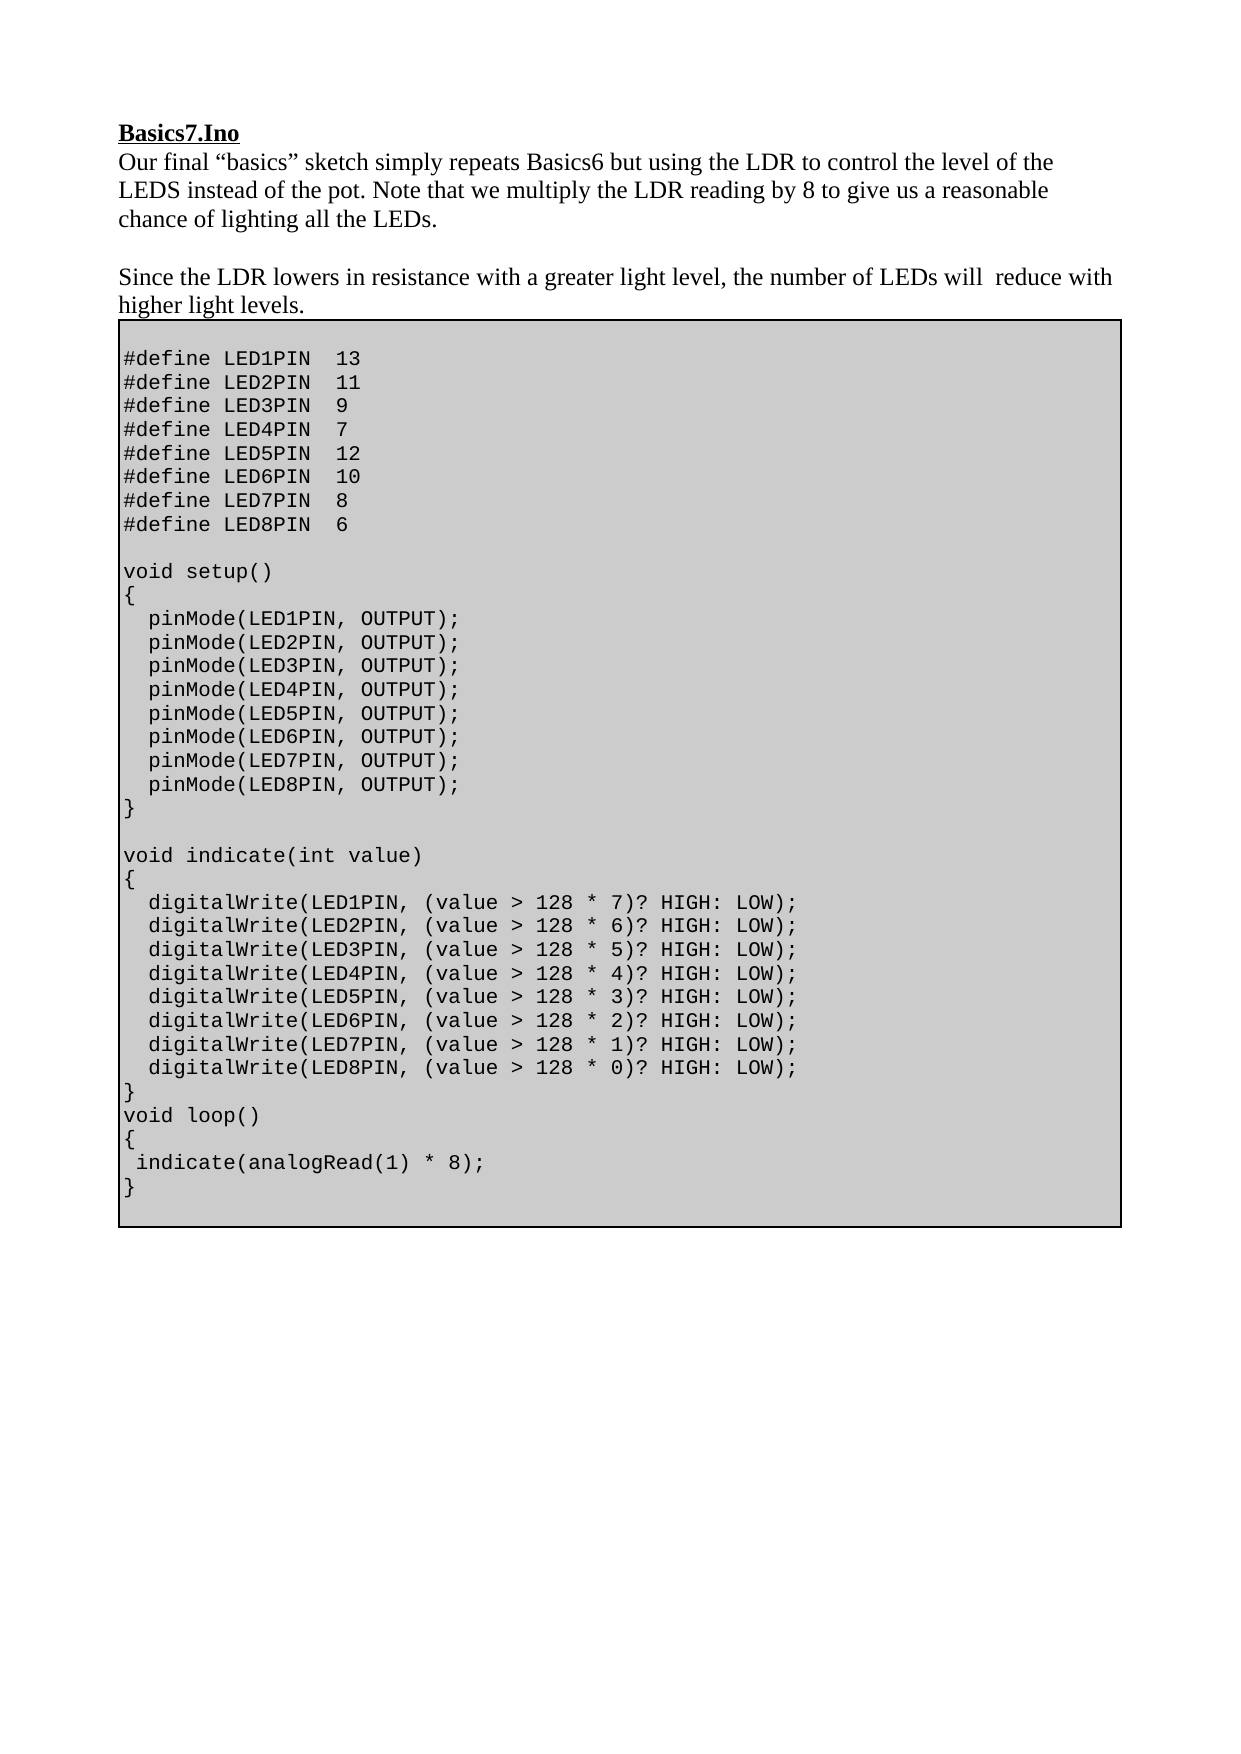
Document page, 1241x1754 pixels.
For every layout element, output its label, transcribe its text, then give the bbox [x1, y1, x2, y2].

text digitalWrite(LED7PIN, (value > 128 * 1)? HIGH: LOW); [120, 1029, 1120, 1052]
text { [120, 1123, 1120, 1147]
text } [120, 792, 1120, 816]
text Since the LDR lowers in resistance with a greater light level, the number of LEDs will reduce with higher light levels. [118, 262, 1122, 319]
text void indicate(int value) [120, 839, 1120, 863]
text digitalWrite(LED6PIN, (value > 128 * 2)? HIGH: LOW); [120, 1005, 1120, 1029]
text indicate(analogRead(1) * 8); [120, 1147, 1120, 1171]
text pinMode(LED6PIN, OUTPUT); [120, 721, 1120, 745]
text void setup() [120, 556, 1120, 579]
text #define LED5PIN 12 [120, 438, 1120, 461]
text #define LED8PIN 6 [120, 508, 1120, 532]
text void loop() [120, 1100, 1120, 1123]
text pinMode(LED2PIN, OUTPUT); [120, 627, 1120, 650]
text digitalWrite(LED3PIN, (value > 128 * 5)? HIGH: LOW); [120, 934, 1120, 958]
text #define LED2PIN 11 [120, 367, 1120, 390]
text pinMode(LED5PIN, OUTPUT); [120, 698, 1120, 721]
text digitalWrite(LED1PIN, (value > 128 * 7)? HIGH: LOW); [120, 887, 1120, 911]
text digitalWrite(LED5PIN, (value > 128 * 3)? HIGH: LOW); [120, 981, 1120, 1005]
text pinMode(LED4PIN, OUTPUT); [120, 674, 1120, 698]
text pinMode(LED3PIN, OUTPUT); [120, 650, 1120, 674]
text #define LED3PIN 9 [120, 390, 1120, 414]
text #define LED7PIN 8 [120, 485, 1120, 508]
text pinMode(LED1PIN, OUTPUT); [120, 603, 1120, 627]
text } [120, 1171, 1120, 1194]
text } [120, 1076, 1120, 1100]
text Basics7.Ino [118, 118, 1122, 147]
text pinMode(LED7PIN, OUTPUT); [120, 745, 1120, 769]
text { [120, 863, 1120, 887]
text digitalWrite(LED4PIN, (value > 128 * 4)? HIGH: LOW); [120, 958, 1120, 981]
text digitalWrite(LED2PIN, (value > 128 * 6)? HIGH: LOW); [120, 911, 1120, 934]
text #define LED1PIN 13 [120, 343, 1120, 367]
text #define LED4PIN 7 [120, 414, 1120, 438]
text pinMode(LED8PIN, OUTPUT); [120, 769, 1120, 792]
text digitalWrite(LED8PIN, (value > 128 * 0)? HIGH: LOW); [120, 1052, 1120, 1076]
text #define LED6PIN 10 [120, 461, 1120, 485]
text Our final “basics” sketch simply repeats Basics6 but using the LDR to control the level of the LEDS instead of the pot. Note that we multiply the LDR reading by 8 to give us a reasonable chance of lighting all the LEDs. [118, 147, 1122, 233]
text { [120, 579, 1120, 603]
